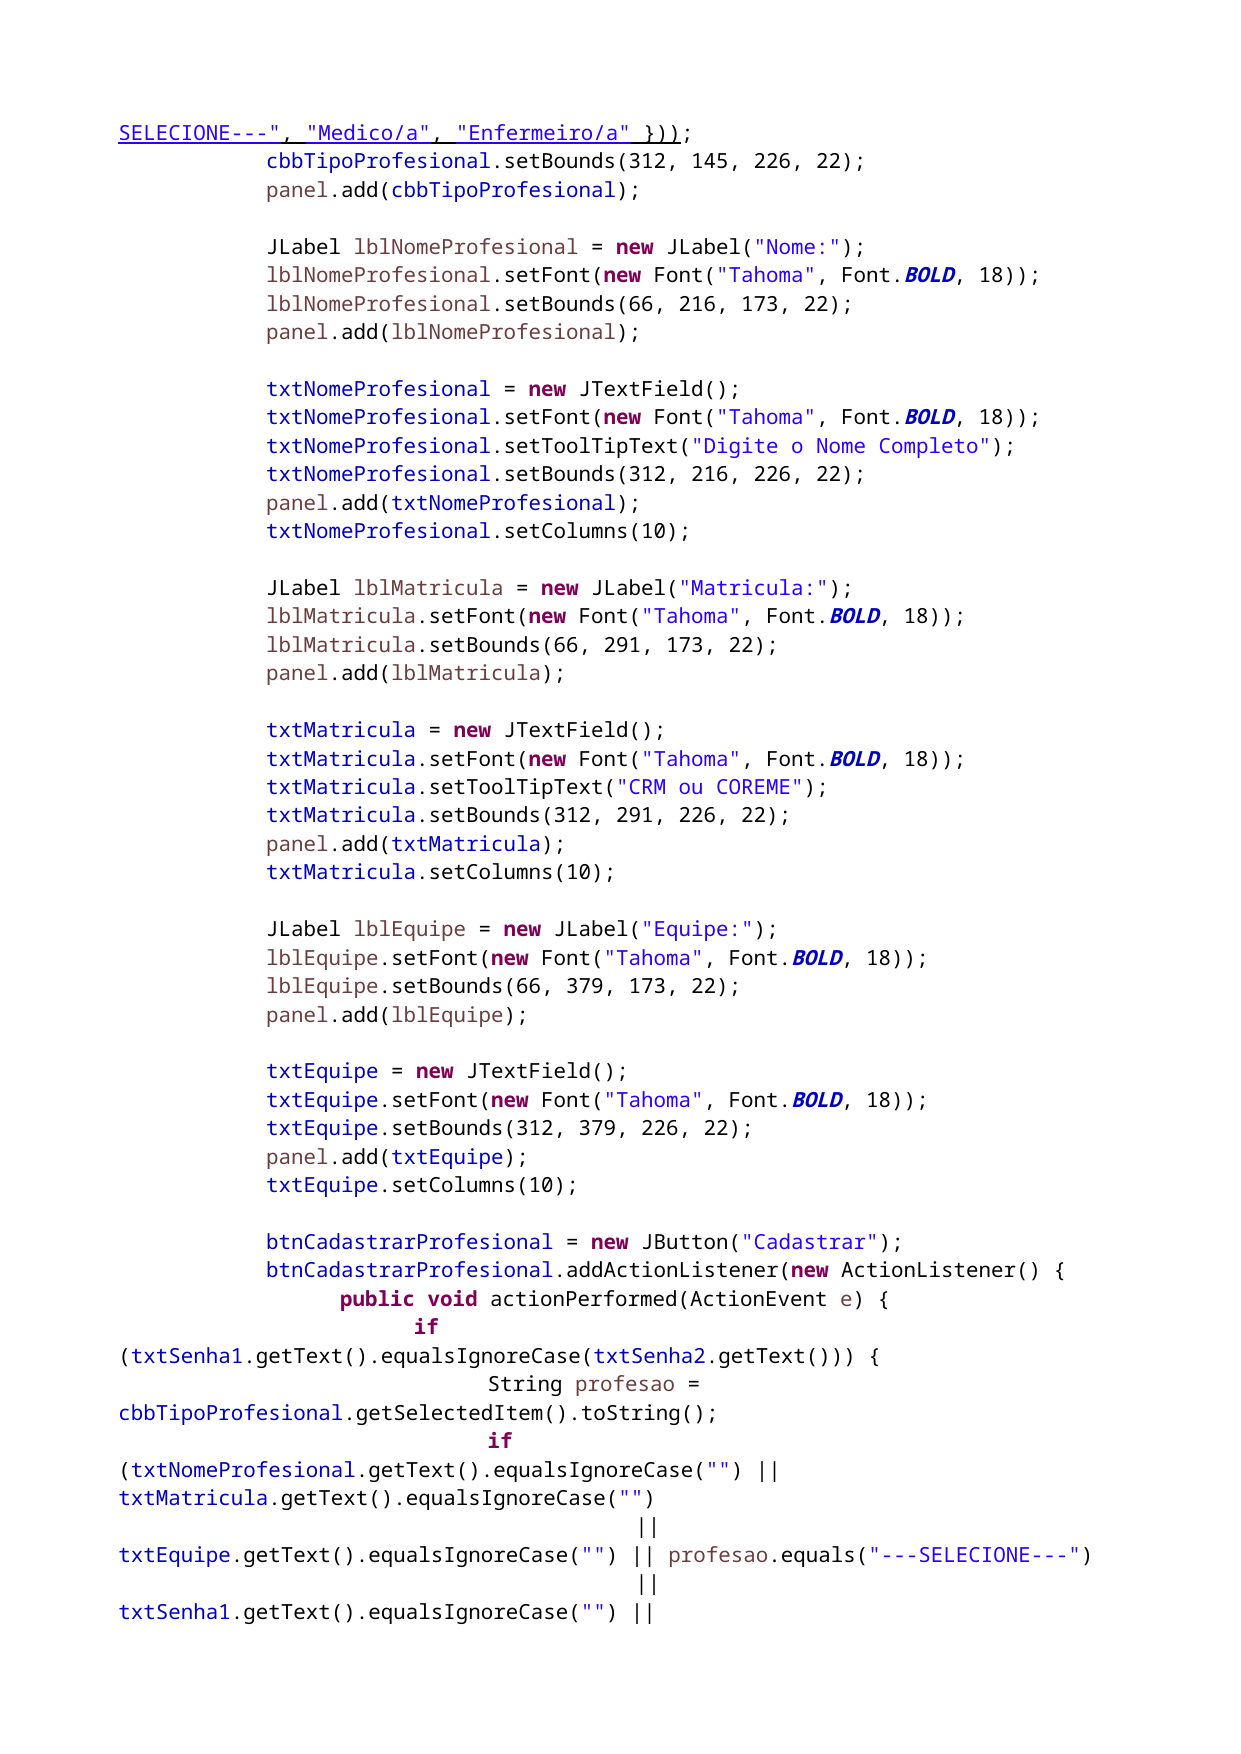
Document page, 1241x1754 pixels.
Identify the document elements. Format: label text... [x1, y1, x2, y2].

text SELECIONE---", "Medico/a", "Enfermeiro/a" })); [118, 118, 1122, 147]
text txtNomeProfesional.setFont(new Font("Tahoma", Font.BOLD, 18)); [118, 402, 1122, 431]
text panel.add(txtNomeProfesional); [118, 488, 1122, 516]
text lblNomeProfesional.setBounds(66, 216, 173, 22); [118, 289, 1122, 317]
text panel.add(txtMatricula); [118, 829, 1122, 857]
text cbbTipoProfesional.setBounds(312, 145, 226, 22); [118, 147, 1122, 175]
text panel.add(lblEquipe); [118, 1000, 1122, 1028]
text txtMatricula.setColumns(10); [118, 857, 1122, 886]
text || txtSenha1.getText().equalsIgnoreCase("") || [118, 1568, 1122, 1625]
text panel.add(lblMatricula); [118, 658, 1122, 687]
text JLabel lblEquipe = new JLabel("Equipe:"); [118, 914, 1122, 943]
text public void actionPerformed(ActionEvent e) { [118, 1284, 1122, 1312]
text lblMatricula.setFont(new Font("Tahoma", Font.BOLD, 18)); [118, 602, 1122, 630]
text btnCadastrarProfesional = new JButton("Cadastrar"); [118, 1227, 1122, 1256]
text JLabel lblNomeProfesional = new JLabel("Nome:"); [118, 232, 1122, 260]
text btnCadastrarProfesional.addActionListener(new ActionListener() { [118, 1256, 1122, 1284]
text txtNomeProfesional.setBounds(312, 216, 226, 22); [118, 459, 1122, 488]
text JLabel lblMatricula = new JLabel("Matricula:"); [118, 573, 1122, 602]
text panel.add(lblNomeProfesional); [118, 317, 1122, 346]
text txtNomeProfesional = new JTextField(); [118, 374, 1122, 402]
text txtNomeProfesional.setColumns(10); [118, 516, 1122, 545]
text txtEquipe.setColumns(10); [118, 1170, 1122, 1199]
text lblNomeProfesional.setFont(new Font("Tahoma", Font.BOLD, 18)); [118, 260, 1122, 289]
text txtMatricula.setFont(new Font("Tahoma", Font.BOLD, 18)); [118, 744, 1122, 772]
text txtNomeProfesional.setToolTipText("Digite o Nome Completo"); [118, 431, 1122, 459]
text txtMatricula = new JTextField(); [118, 715, 1122, 744]
text if (txtSenha1.getText().equalsIgnoreCase(txtSenha2.getText())) { [118, 1312, 1122, 1369]
text lblEquipe.setFont(new Font("Tahoma", Font.BOLD, 18)); [118, 943, 1122, 971]
text txtMatricula.setToolTipText("CRM ou COREME"); [118, 772, 1122, 801]
text || txtEquipe.getText().equalsIgnoreCase("") || profesao.equals("---SELECIONE---") [118, 1512, 1122, 1568]
text lblEquipe.setBounds(66, 379, 173, 22); [118, 971, 1122, 1000]
text String profesao = cbbTipoProfesional.getSelectedItem().toString(); [118, 1369, 1122, 1426]
text lblMatricula.setBounds(66, 291, 173, 22); [118, 630, 1122, 658]
text txtMatricula.setBounds(312, 291, 226, 22); [118, 801, 1122, 829]
text if (txtNomeProfesional.getText().equalsIgnoreCase("") || txtMatricula.getText().equalsIgnoreCase("") [118, 1426, 1122, 1512]
text txtEquipe.setBounds(312, 379, 226, 22); [118, 1113, 1122, 1142]
text txtEquipe.setFont(new Font("Tahoma", Font.BOLD, 18)); [118, 1085, 1122, 1113]
text panel.add(cbbTipoProfesional); [118, 175, 1122, 203]
text txtEquipe = new JTextField(); [118, 1057, 1122, 1085]
text panel.add(txtEquipe); [118, 1142, 1122, 1170]
